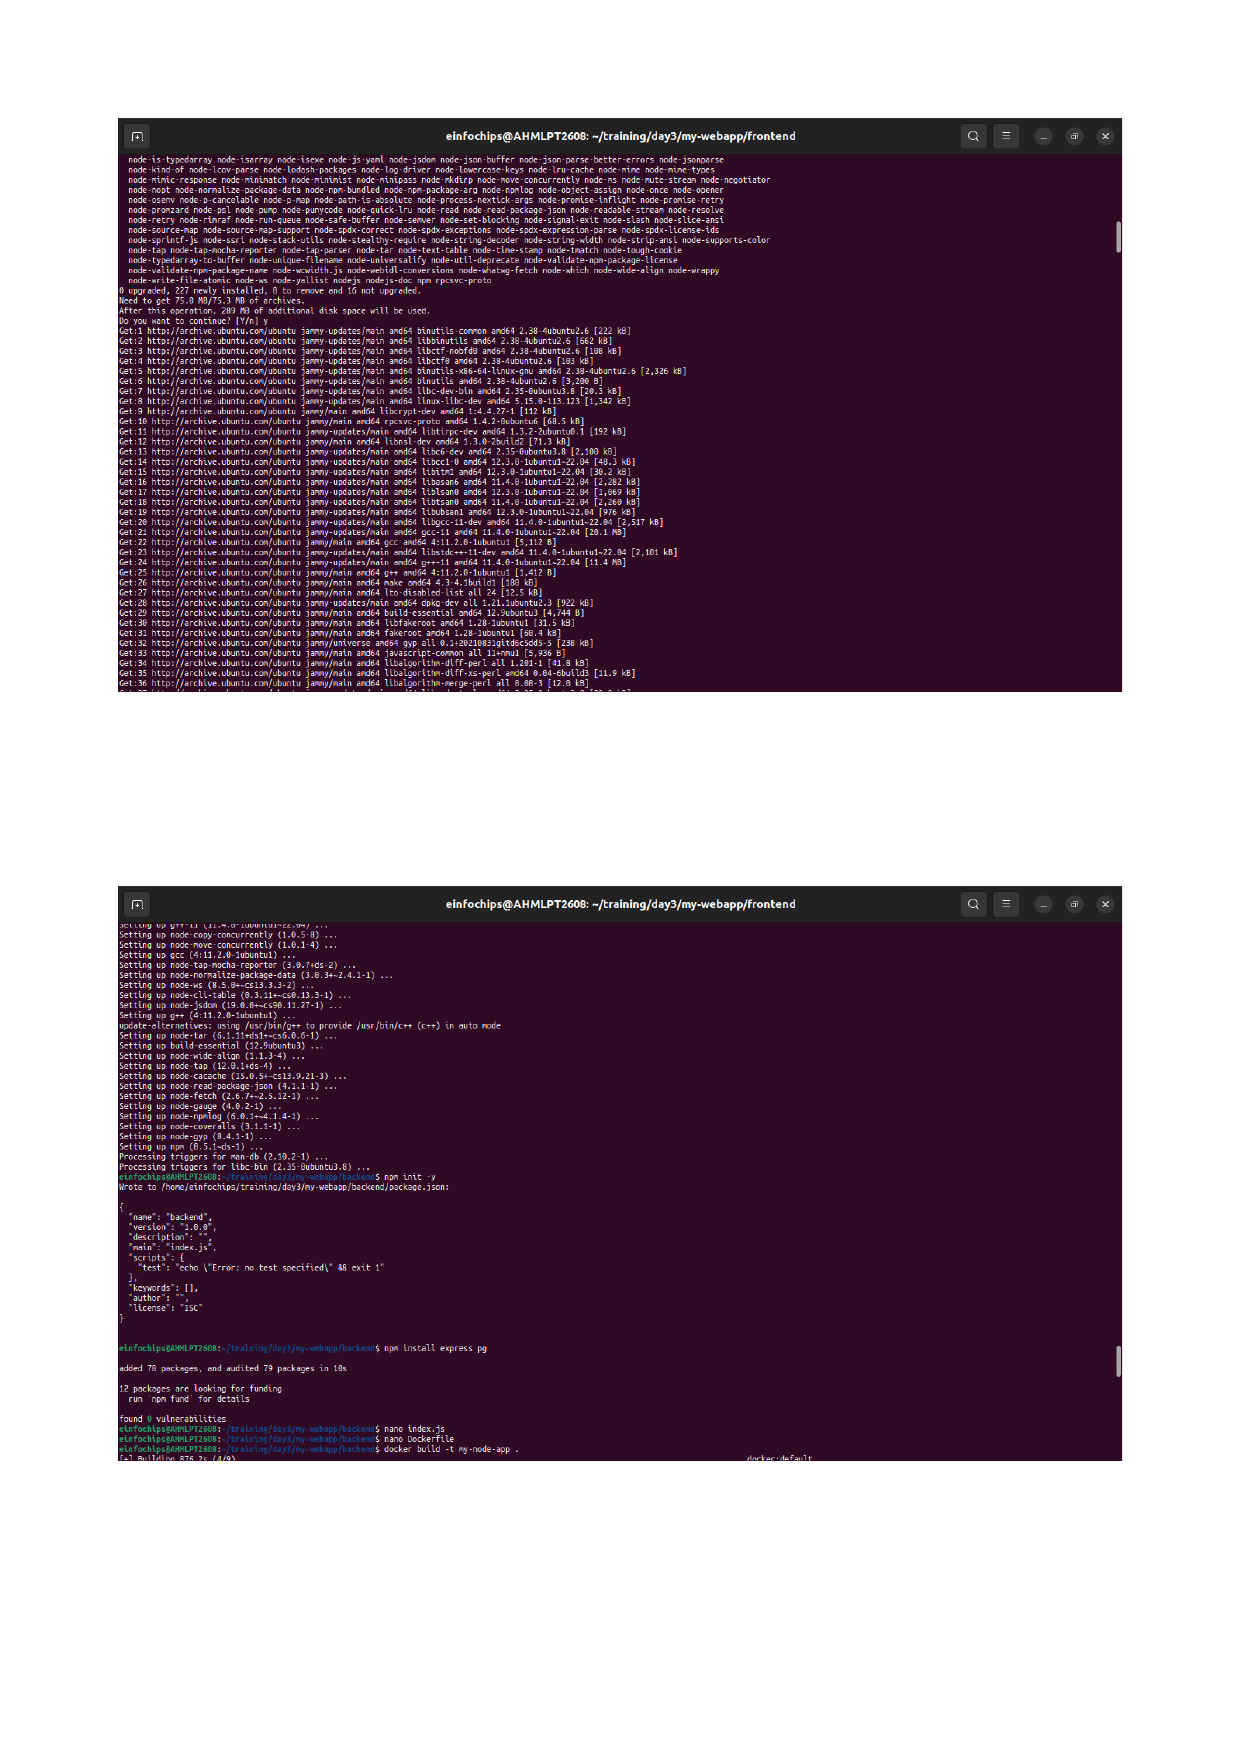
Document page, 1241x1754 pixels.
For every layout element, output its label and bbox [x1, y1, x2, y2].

picture [118, 886, 1123, 1461]
picture [118, 118, 1123, 692]
